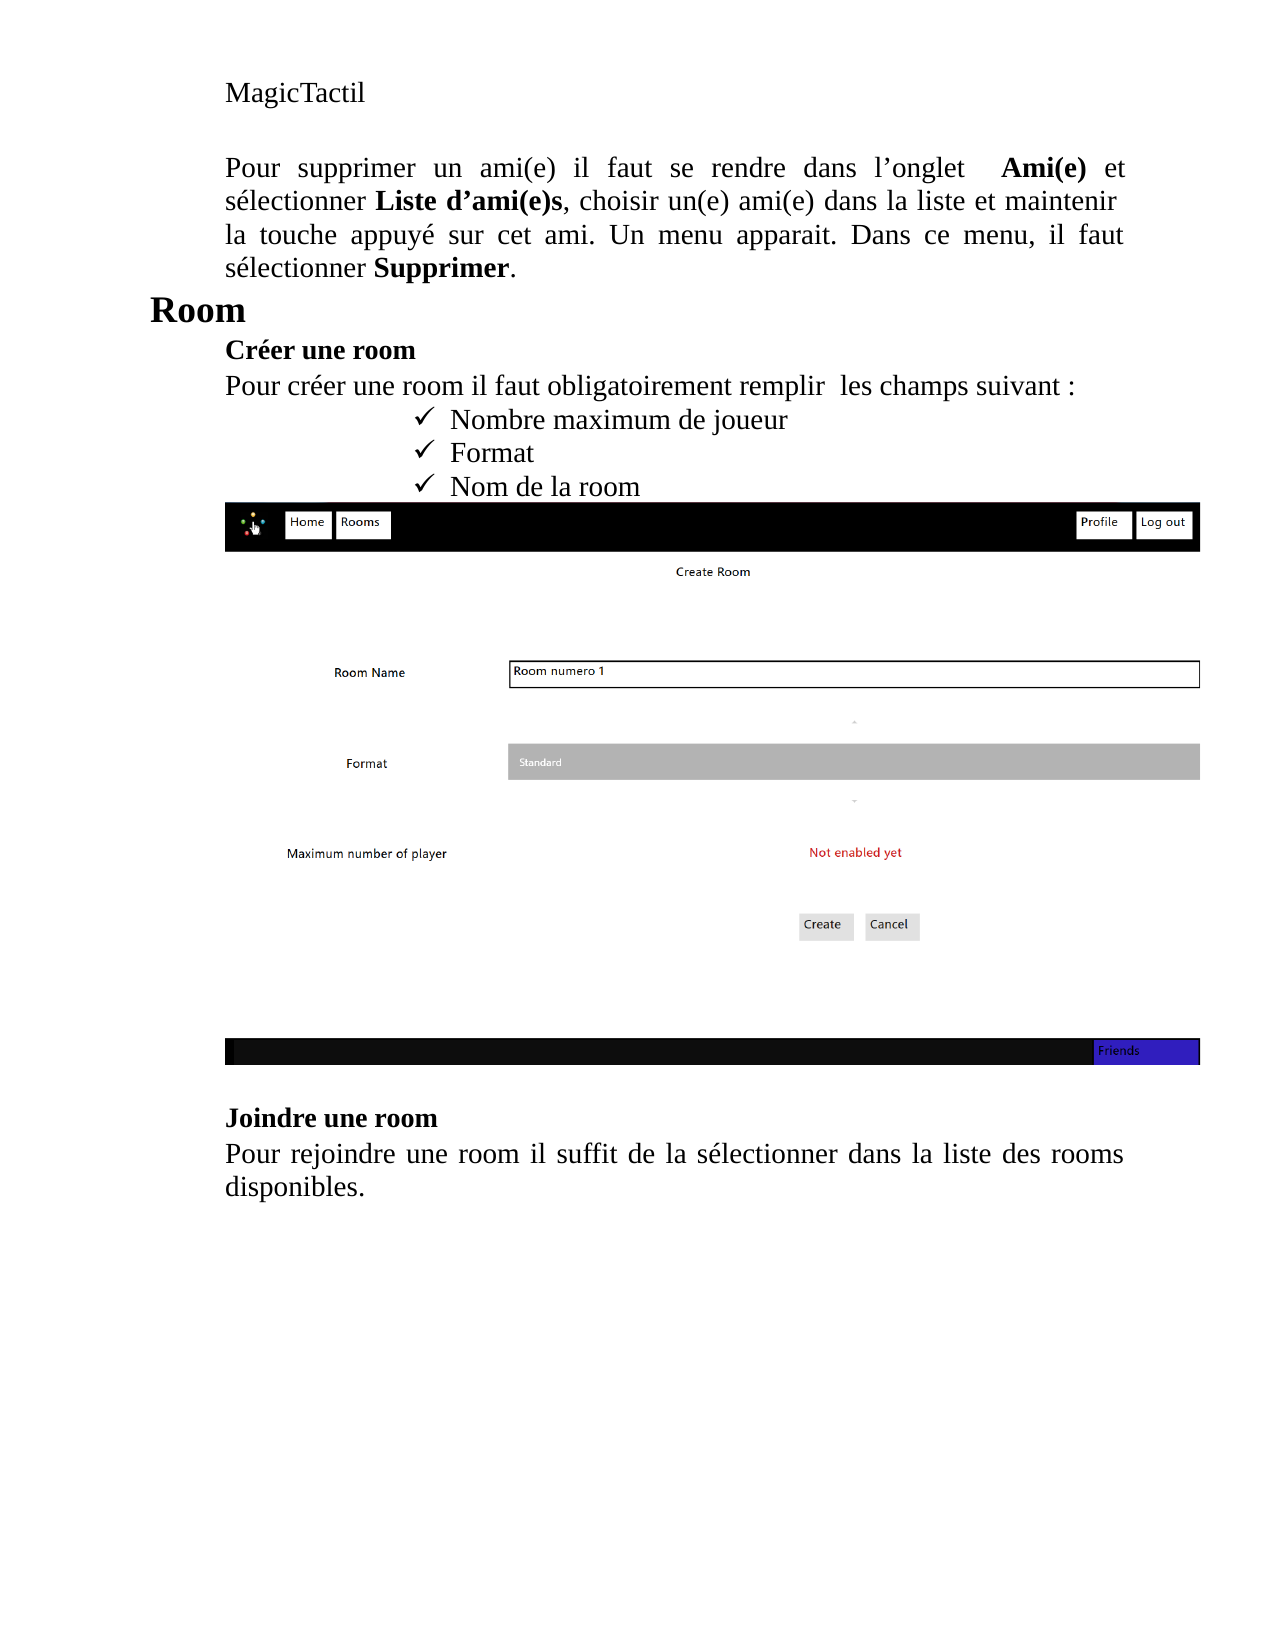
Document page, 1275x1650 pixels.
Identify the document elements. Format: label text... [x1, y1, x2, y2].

subtitle Room [150, 287, 1125, 330]
subtitle Créer une room [150, 333, 1125, 366]
picture [225, 502, 1200, 1065]
text Pour créer une room il faut obligatoirement remplir les champs suivant : [225, 368, 1125, 402]
list Nombre maximum de joueur [412, 402, 1125, 436]
text Pour rejoindre une room il suffit de la sélectionner dans la liste des rooms disponibles. [225, 1136, 1125, 1203]
list Nom de la room [412, 469, 1125, 502]
subtitle Joindre une room [150, 1101, 1125, 1133]
list Format [412, 436, 1125, 469]
text Pour supprimer un ami(e) il faut se rendre dans l’onglet Ami(e) et sélectionner Liste d’ami(e)s, choisir un(e) ami(e) dans la liste et maintenir la touche appuyé sur cet ami. Un menu apparait. Dans ce menu, il faut sélectionner Supprimer. [225, 150, 1125, 284]
